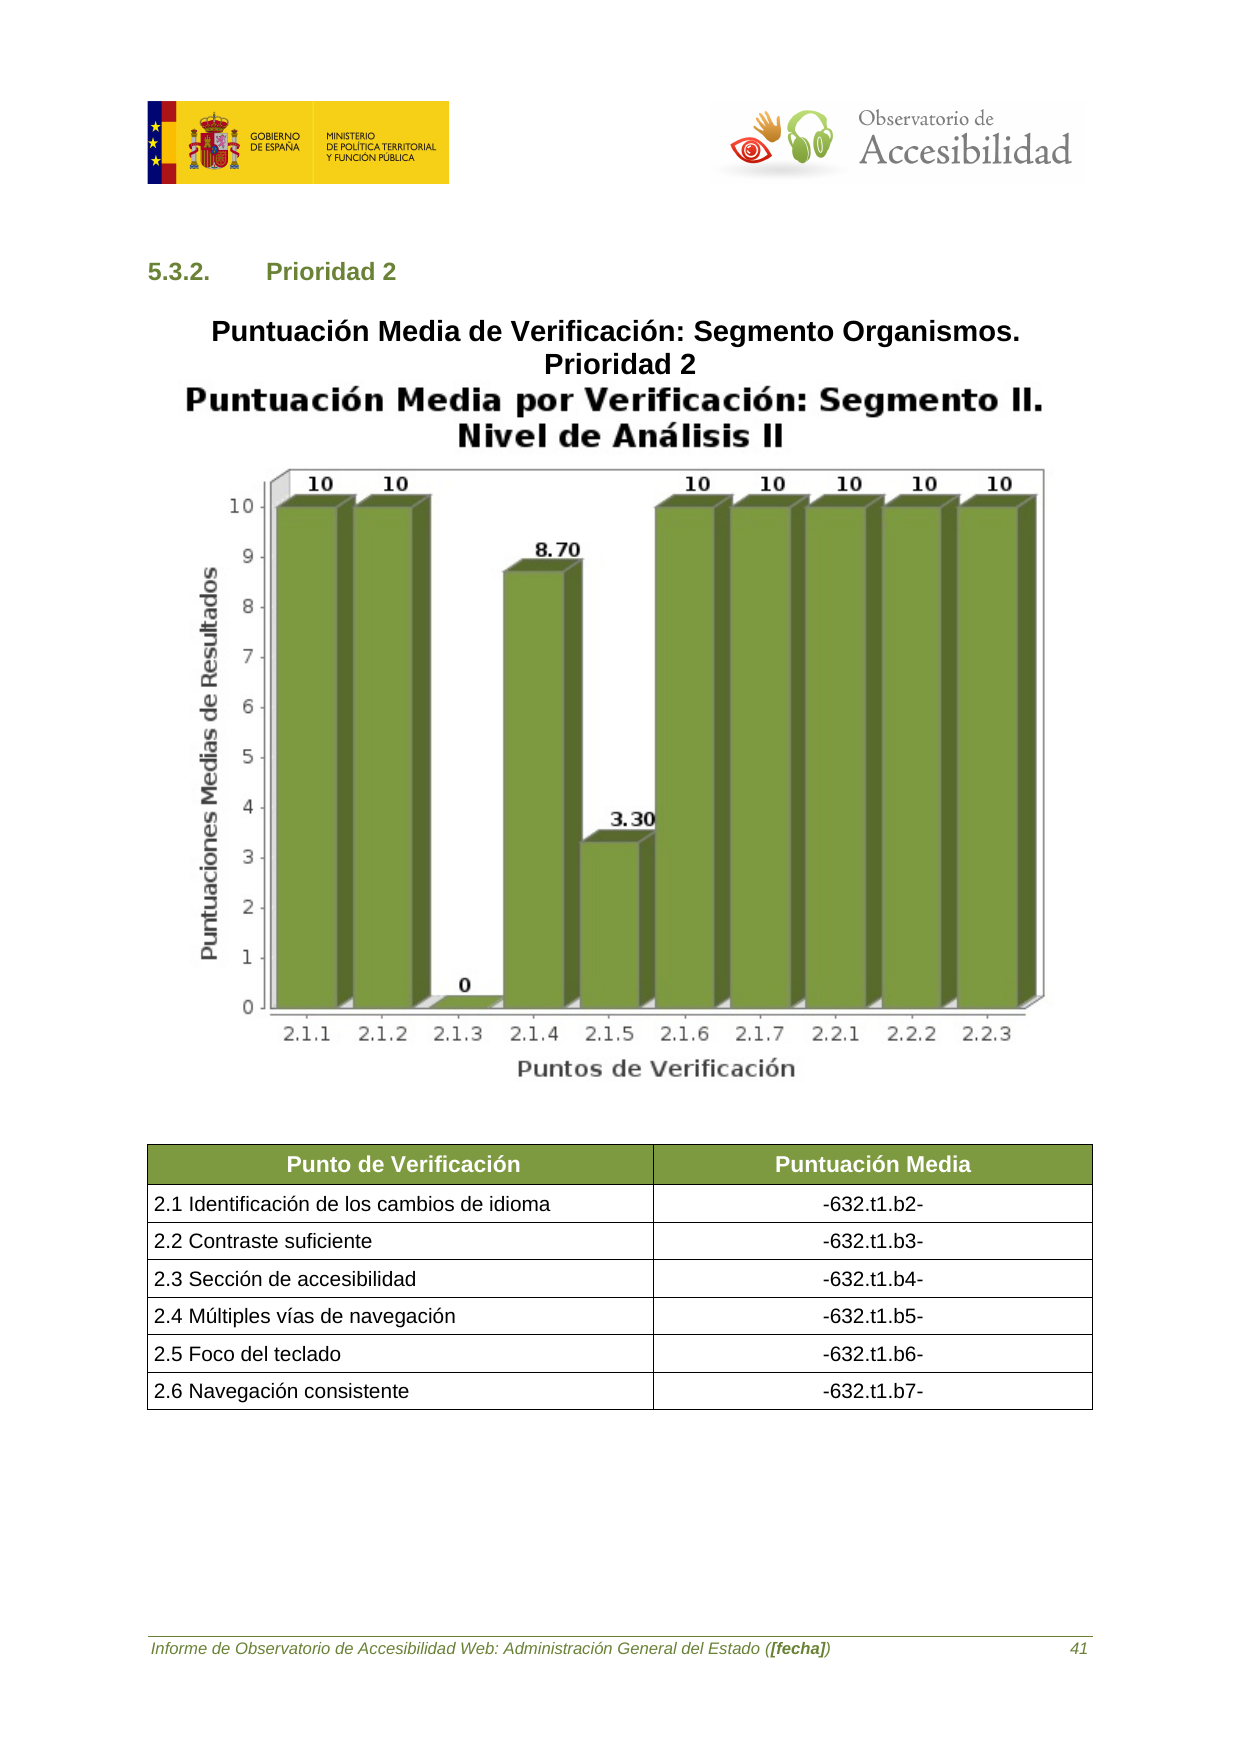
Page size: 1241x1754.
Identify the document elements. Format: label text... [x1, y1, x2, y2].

table_cell 2.1 Identificación de los cambios de idioma [148, 1185, 653, 1222]
table_cell 2.5 Foco del teclado [148, 1335, 653, 1372]
table_cell -632.t1.b7- [654, 1373, 1092, 1409]
table_cell -632.t1.b2- [654, 1185, 1092, 1222]
table_cell -632.t1.b4- [654, 1260, 1092, 1297]
subtitle Prioridad 2 [148, 257, 1092, 286]
table_cell 2.2 Contraste suficiente [148, 1223, 653, 1259]
picture [147, 101, 450, 184]
table_header Punto de Verificación [148, 1145, 653, 1184]
table_cell 2.4 Múltiples vías de navegación [148, 1298, 653, 1334]
table_cell -632.t1.b5- [654, 1298, 1092, 1334]
text Puntuación Media de Verificación: Segmento Organismos. [148, 314, 1092, 347]
table_cell 2.6 Navegación consistente [148, 1373, 653, 1409]
picture [710, 101, 1086, 184]
table_cell 2.3 Sección de accesibilidad [148, 1260, 653, 1297]
table_header Puntuación Media [654, 1145, 1092, 1184]
picture [178, 380, 1062, 1091]
table_cell -632.t1.b3- [654, 1223, 1092, 1259]
text Prioridad 2 [148, 347, 1092, 381]
table_cell -632.t1.b6- [654, 1335, 1092, 1372]
